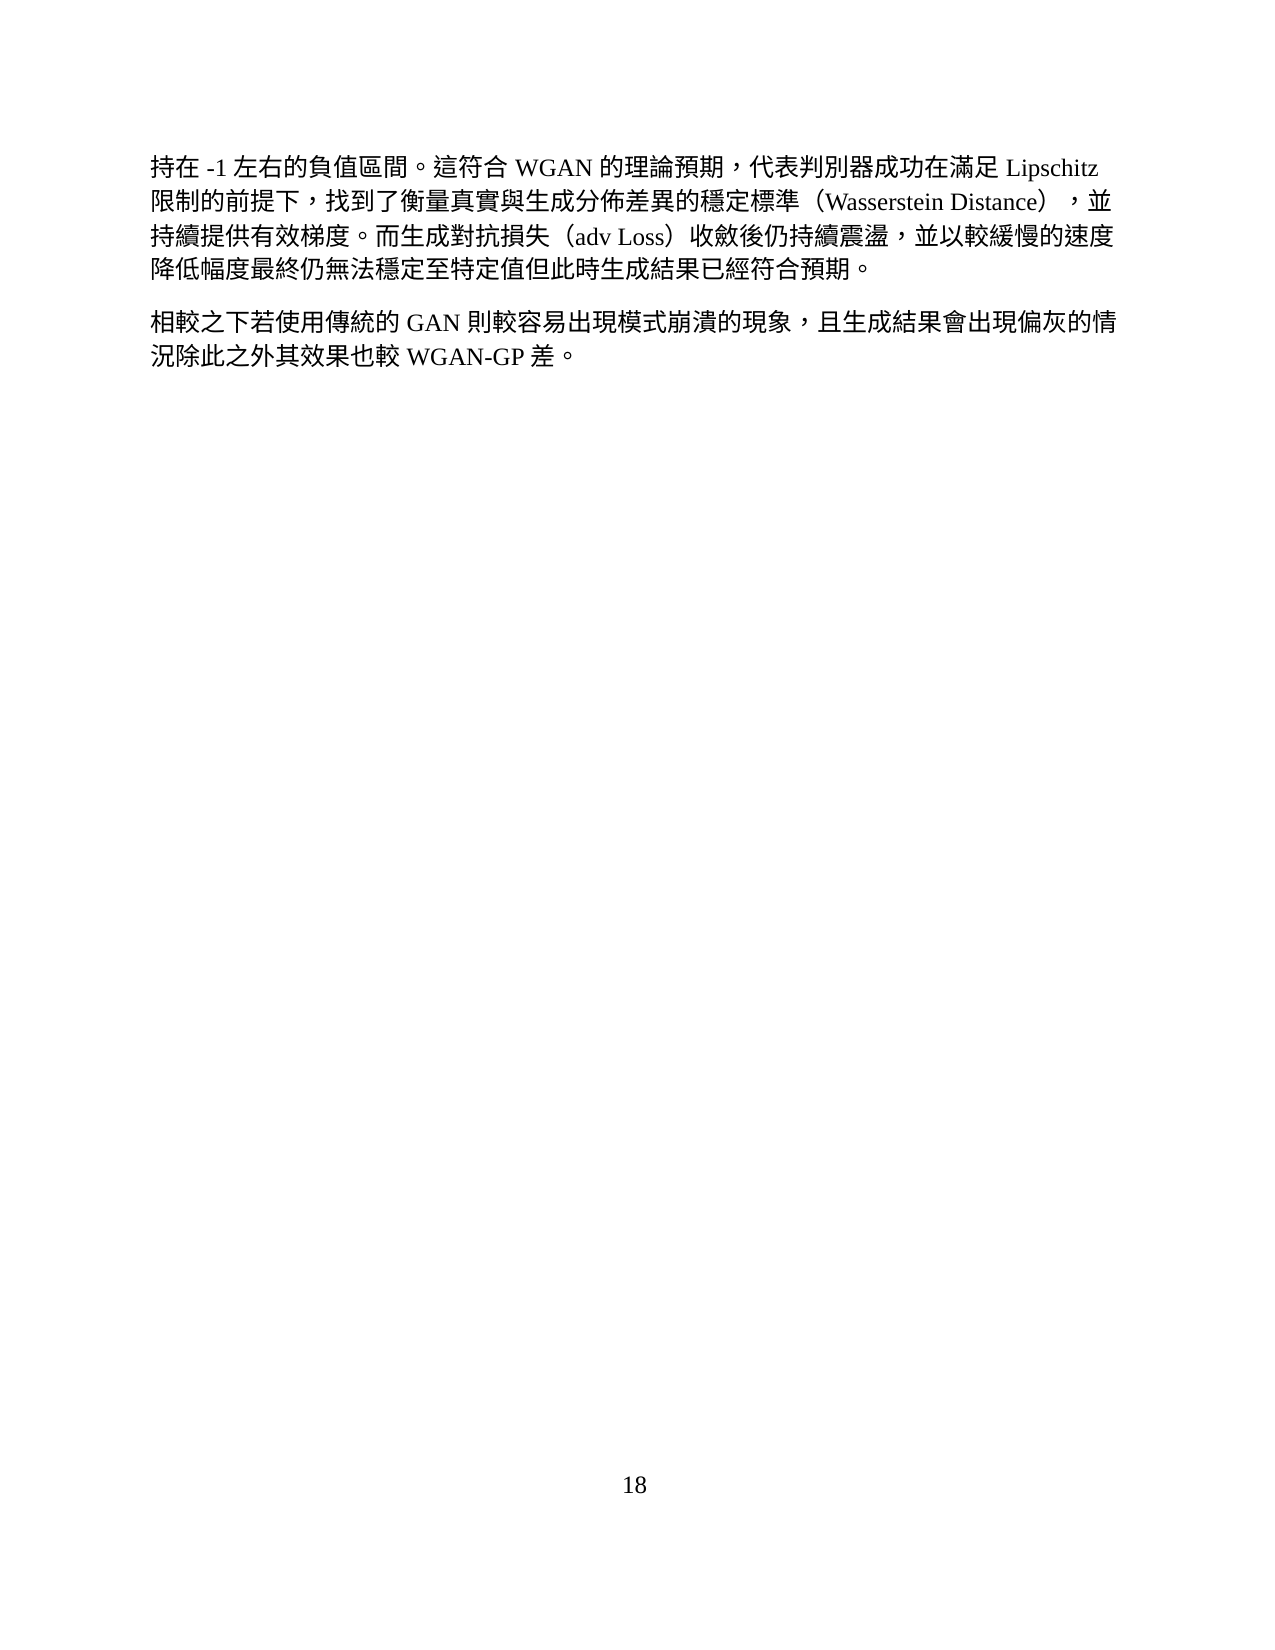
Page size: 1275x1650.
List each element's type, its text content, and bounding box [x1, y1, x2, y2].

text 相較之下若使用傳統的 GAN 則較容易出現模式崩潰的現象，且生成結果會出現偏灰的情況除此之外其效果也較 WGAN-GP 差。 [150, 304, 1125, 372]
text 持在 -1 左右的負值區間。這符合 WGAN 的理論預期，代表判別器成功在滿足 Lipschitz 限制的前提下，找到了衡量真實與生成分佈差異的穩定標準（Wasserstein Distance），並持續提供有效梯度。而生成對抗損失（adv Loss）收斂後仍持續震盪，並以較緩慢的速度降低幅度最終仍無法穩定至特定值但此時生成結果已經符合預期。 [150, 150, 1125, 286]
